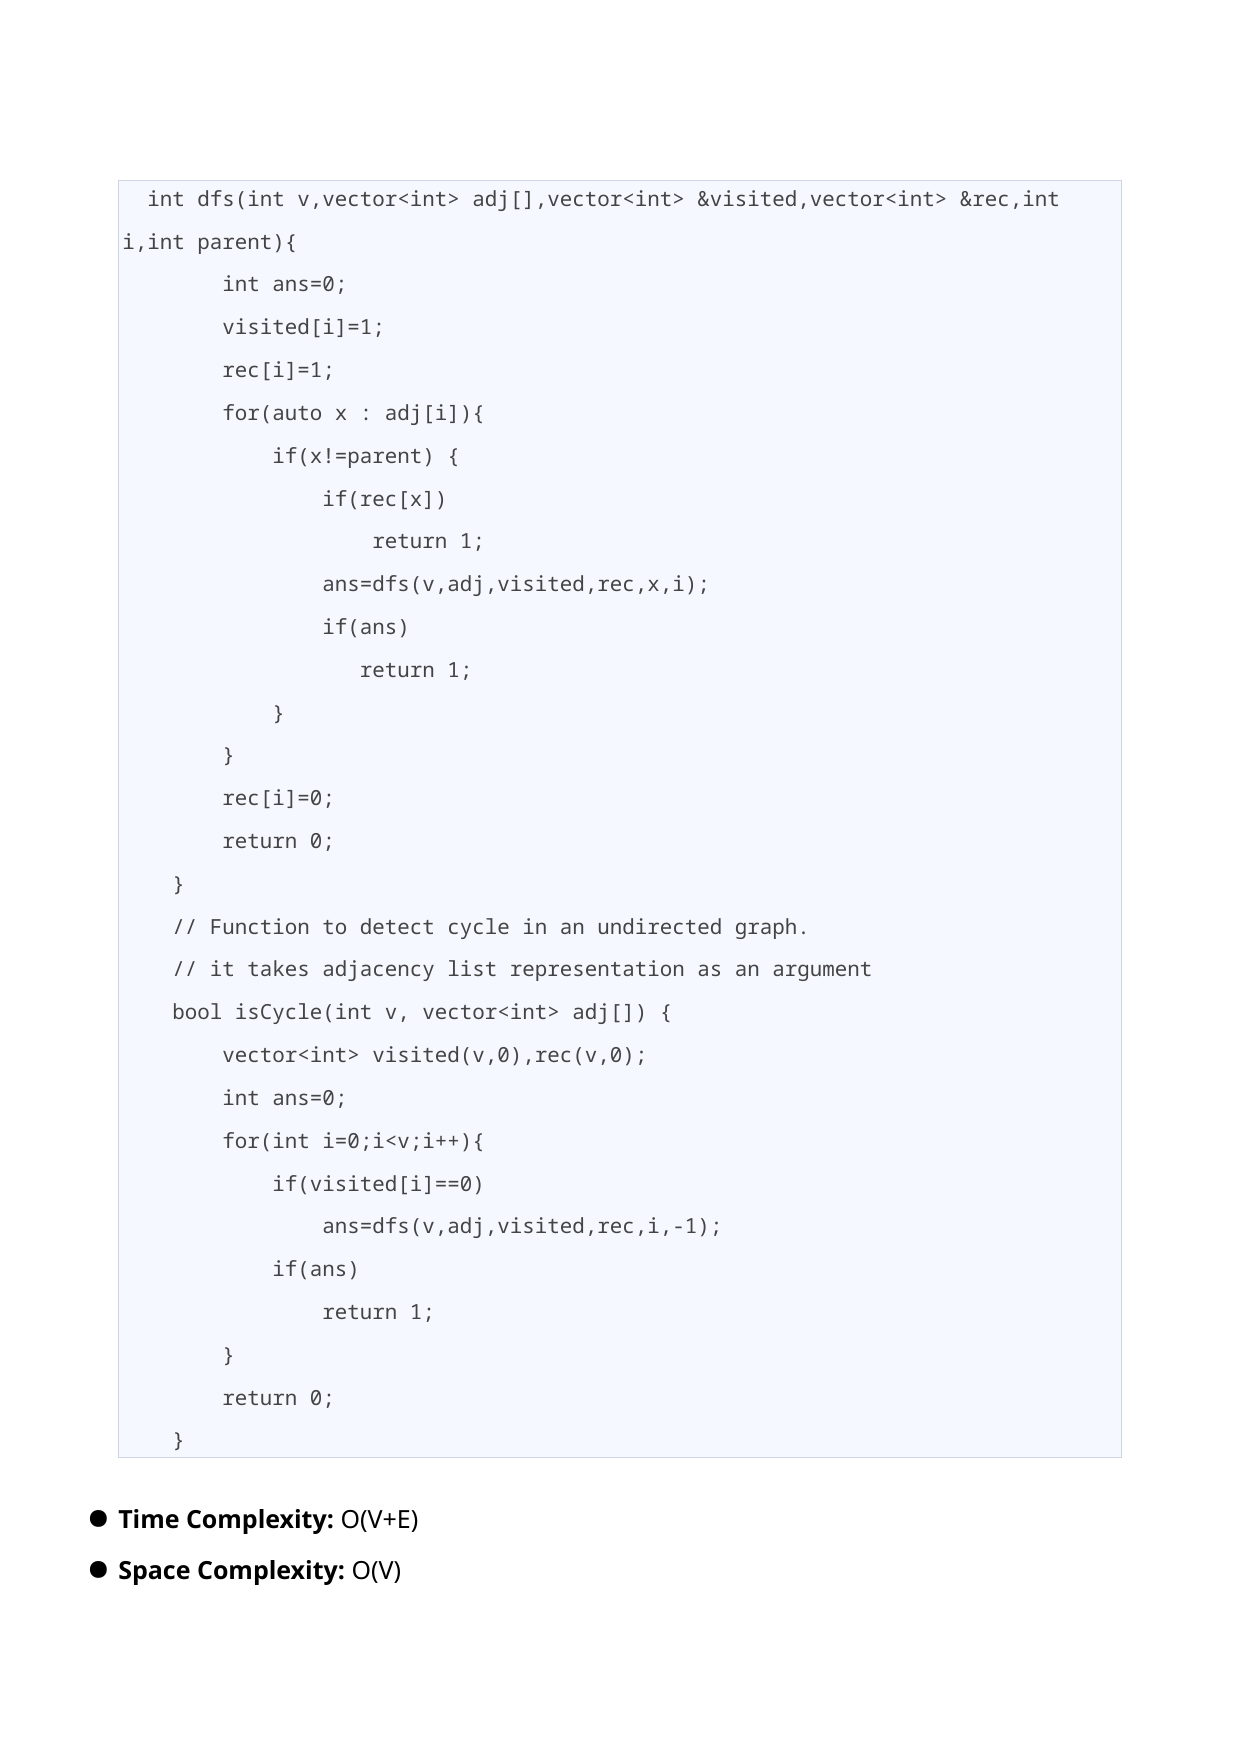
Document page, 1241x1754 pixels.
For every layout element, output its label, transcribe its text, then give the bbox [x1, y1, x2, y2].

text return 1; [119, 1293, 1121, 1326]
text rec[i]=1; [119, 351, 1121, 384]
text // it takes adjacency list representation as an argument [119, 951, 1121, 983]
text } [119, 865, 1121, 897]
text bool isCycle(int v, vector<int> adj[]) { [119, 993, 1121, 1026]
text return 0; [119, 822, 1121, 855]
list Time Complexity: O(V+E) [118, 1502, 1122, 1536]
text // Function to detect cycle in an undirected graph. [119, 908, 1121, 940]
text } [119, 1336, 1121, 1368]
text } [119, 694, 1121, 726]
text if(visited[i]==0) [119, 1165, 1121, 1197]
list Space Complexity: O(V) [118, 1553, 1122, 1587]
text ans=dfs(v,adj,visited,rec,x,i); [119, 565, 1121, 598]
text int ans=0; [119, 1079, 1121, 1112]
text if(x!=parent) { [119, 437, 1121, 469]
text return 0; [119, 1379, 1121, 1411]
text int ans=0; [119, 266, 1121, 298]
text if(ans) [119, 1250, 1121, 1283]
text vector<int> visited(v,0),rec(v,0); [119, 1036, 1121, 1069]
text ans=dfs(v,adj,visited,rec,i,-1); [119, 1207, 1121, 1240]
text return 1; [119, 651, 1121, 683]
text if(ans) [119, 608, 1121, 641]
text return 1; [119, 522, 1121, 555]
text } [119, 1422, 1121, 1457]
text for(int i=0;i<v;i++){ [119, 1122, 1121, 1154]
text rec[i]=0; [119, 779, 1121, 812]
text visited[i]=1; [119, 308, 1121, 341]
text } [119, 737, 1121, 769]
text if(rec[x]) [119, 480, 1121, 512]
text for(auto x : adj[i]){ [119, 394, 1121, 427]
text int dfs(int v,vector<int> adj[],vector<int> &visited,vector<int> &rec,int i,int parent){ [119, 181, 1121, 255]
